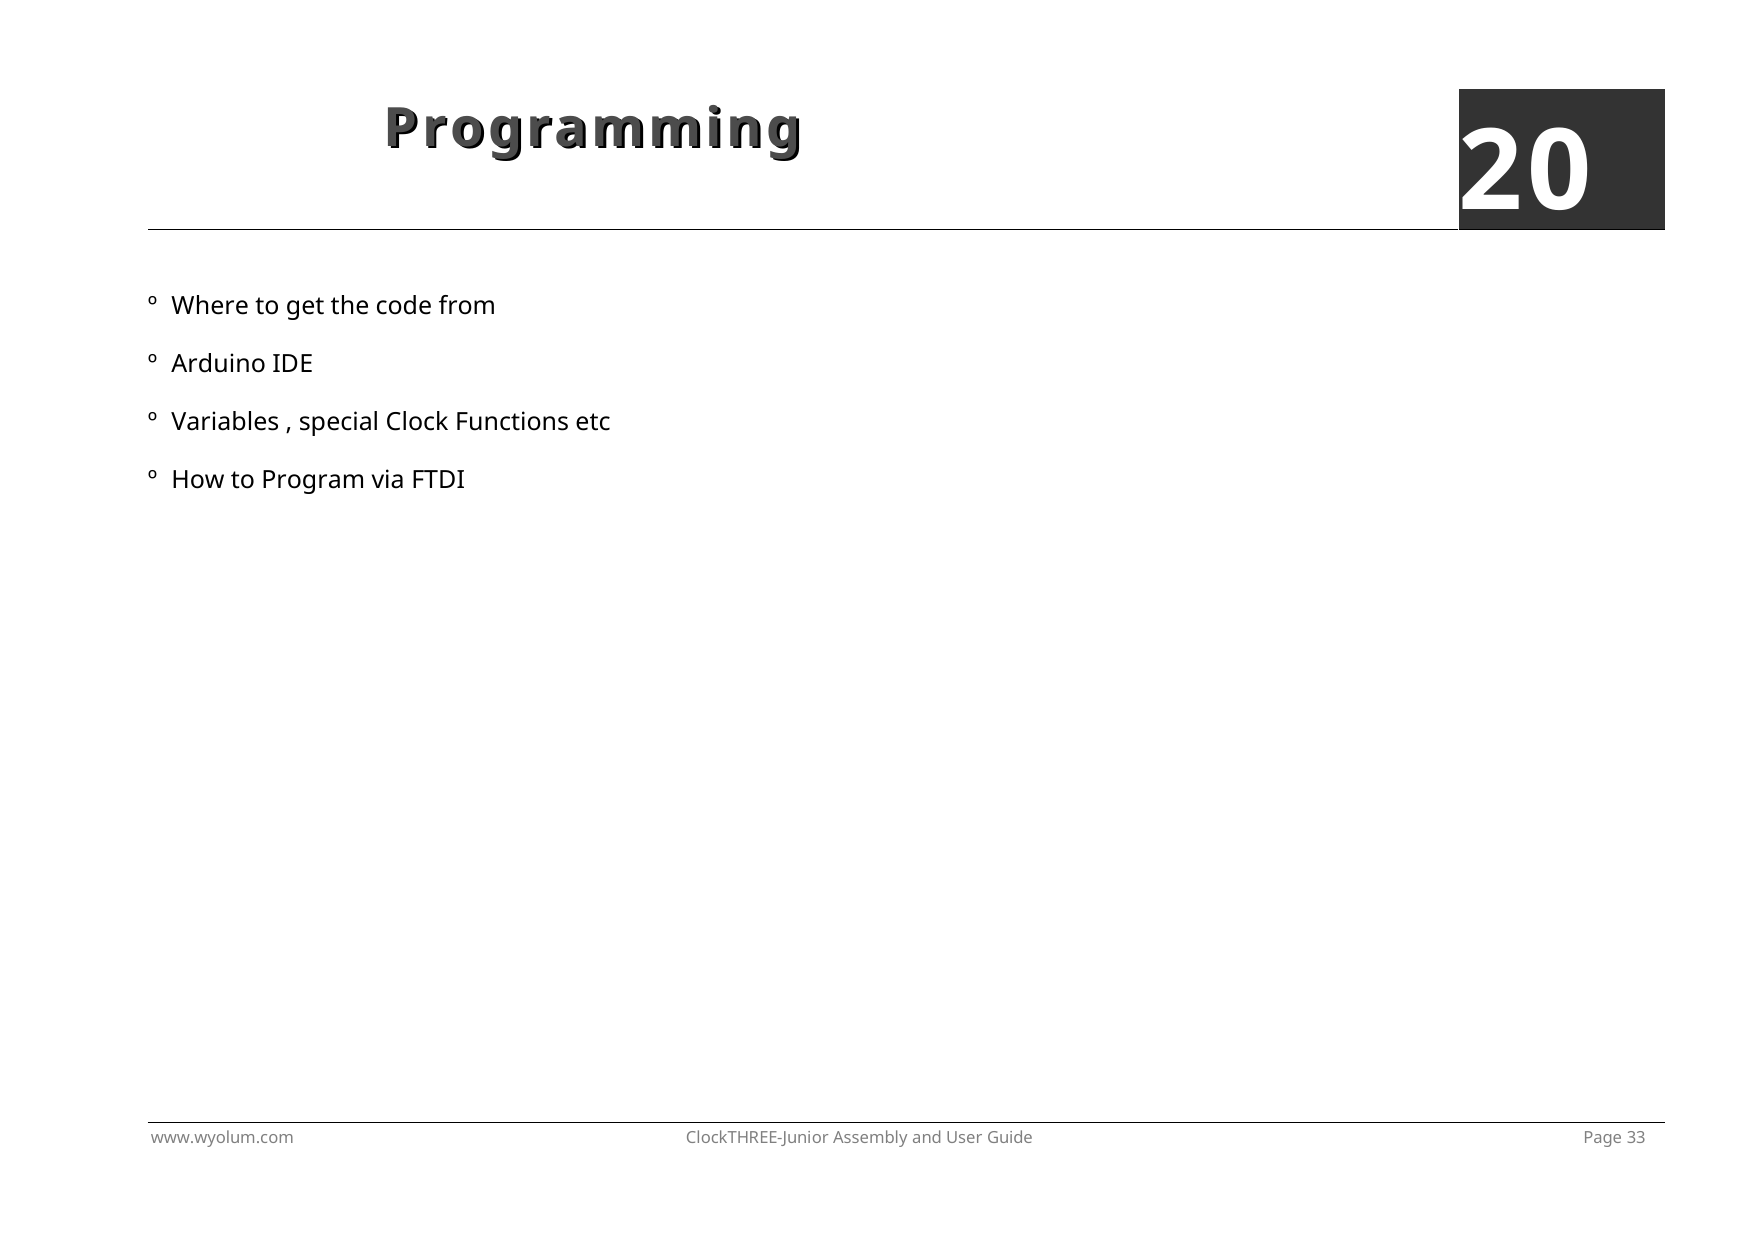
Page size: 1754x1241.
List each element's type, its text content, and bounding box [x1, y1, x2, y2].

list Arduino IDE [148, 346, 1665, 380]
table_header [148, 89, 354, 183]
table_header Programming [354, 89, 1458, 183]
table_cell [354, 183, 1458, 229]
table_cell [148, 183, 354, 229]
table_header 20 [1459, 89, 1665, 229]
list How to Program via FTDI [148, 462, 1665, 496]
list Variables , special Clock Functions etc [148, 404, 1665, 438]
list Where to get the code from [148, 288, 1665, 322]
